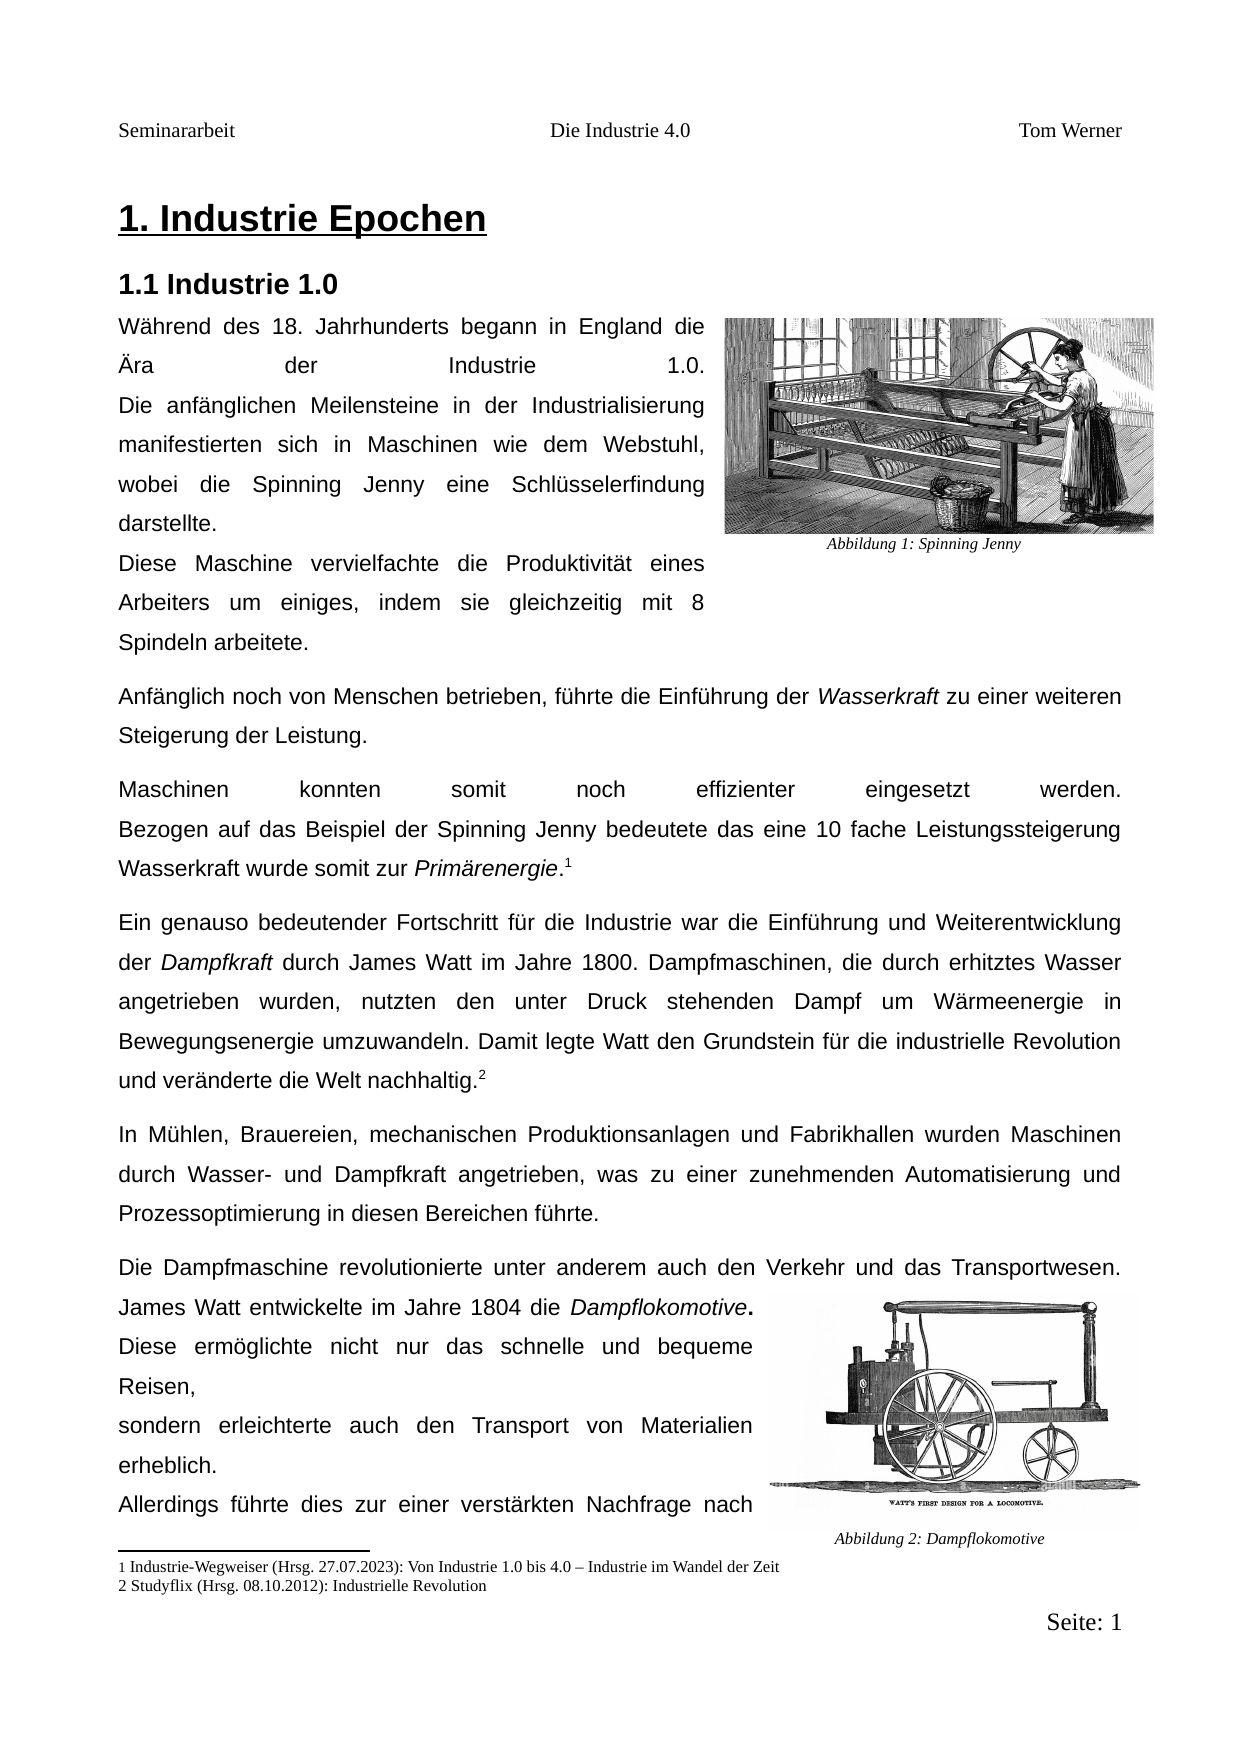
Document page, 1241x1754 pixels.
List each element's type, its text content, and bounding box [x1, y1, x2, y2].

text In Mühlen, Brauereien, mechanischen Produktionsanlagen und Fabrikhallen wurden Maschinen durch Wasser- und Dampfkraft angetrieben, was zu einer zunehmenden Automatisierung und Prozessoptimierung in diesen Bereichen führte. [118, 1121, 1122, 1227]
text Abbildung 1: Spinning Jenny [710, 319, 1139, 553]
text Anfänglich noch von Menschen betrieben, führte die Einführung der Wasserkraft zu einer weiteren Steigerung der Leistung. [118, 683, 1122, 749]
subtitle 1.1 Industrie 1.0 [118, 267, 1122, 300]
picture [724, 318, 1154, 534]
text Studyflix (Hrsg. 08.10.2012): Industrielle Revolution [118, 1576, 1122, 1595]
text Maschinen konnten somit noch effizienter eingesetzt werden. Bezogen auf das Beispiel der Spinning Jenny bedeutete das eine 10 fache Leistungssteigerung Wasserkraft wurde somit zur Primärenergie. [118, 776, 1122, 882]
text Ein genauso bedeutender Fortschritt für die Industrie war die Einführung und Weiterentwicklung der Dampfkraft durch James Watt im Jahre 1800. Dampfmaschinen, die durch erhitztes Wasser angetrieben wurden, nutzten den unter Druck stehenden Dampf um Wärmeenergie in Bewegungsenergie umzuwandeln. Damit legte Watt den Grundstein für die industrielle Revolution und veränderte die Welt nachhaltig. [118, 909, 1122, 1094]
text Die Dampfmaschine revolutionierte unter anderem auch den Verkehr und das Transportwesen. James Watt entwickelte im Jahre 1804 die Dampflokomotive. Diese ermöglichte nicht nur das schnelle und bequeme Reisen, sondern erleichterte auch den Transport von Materialien erheblich. Allerdings führte dies zur einer verstärkten Nachfrage nach [118, 1254, 1127, 1518]
picture [767, 1293, 1141, 1530]
text Industrie-Wegweiser (Hrsg. 27.07.2023): Von Industrie 1.0 bis 4.0 – Industrie im Wandel der Zeit [118, 1557, 1122, 1576]
subtitle 1. Industrie Epochen [118, 197, 1122, 240]
text Während des 18. Jahrhunderts begann in England die Ära der Industrie 1.0. Die anfänglichen Meilensteine in der Industrialisierung manifestierten sich in Maschinen wie dem Webstuhl, wobei die Spinning Jenny eine Schlüsselerfindung darstellte. Diese Maschine vervielfachte die Produktivität eines Arbeiters um einiges, indem sie gleichzeitig mit 8 Spindeln arbeitete. [118, 306, 1139, 655]
text Abbildung 2: Dampflokomotive [754, 1300, 1127, 1548]
